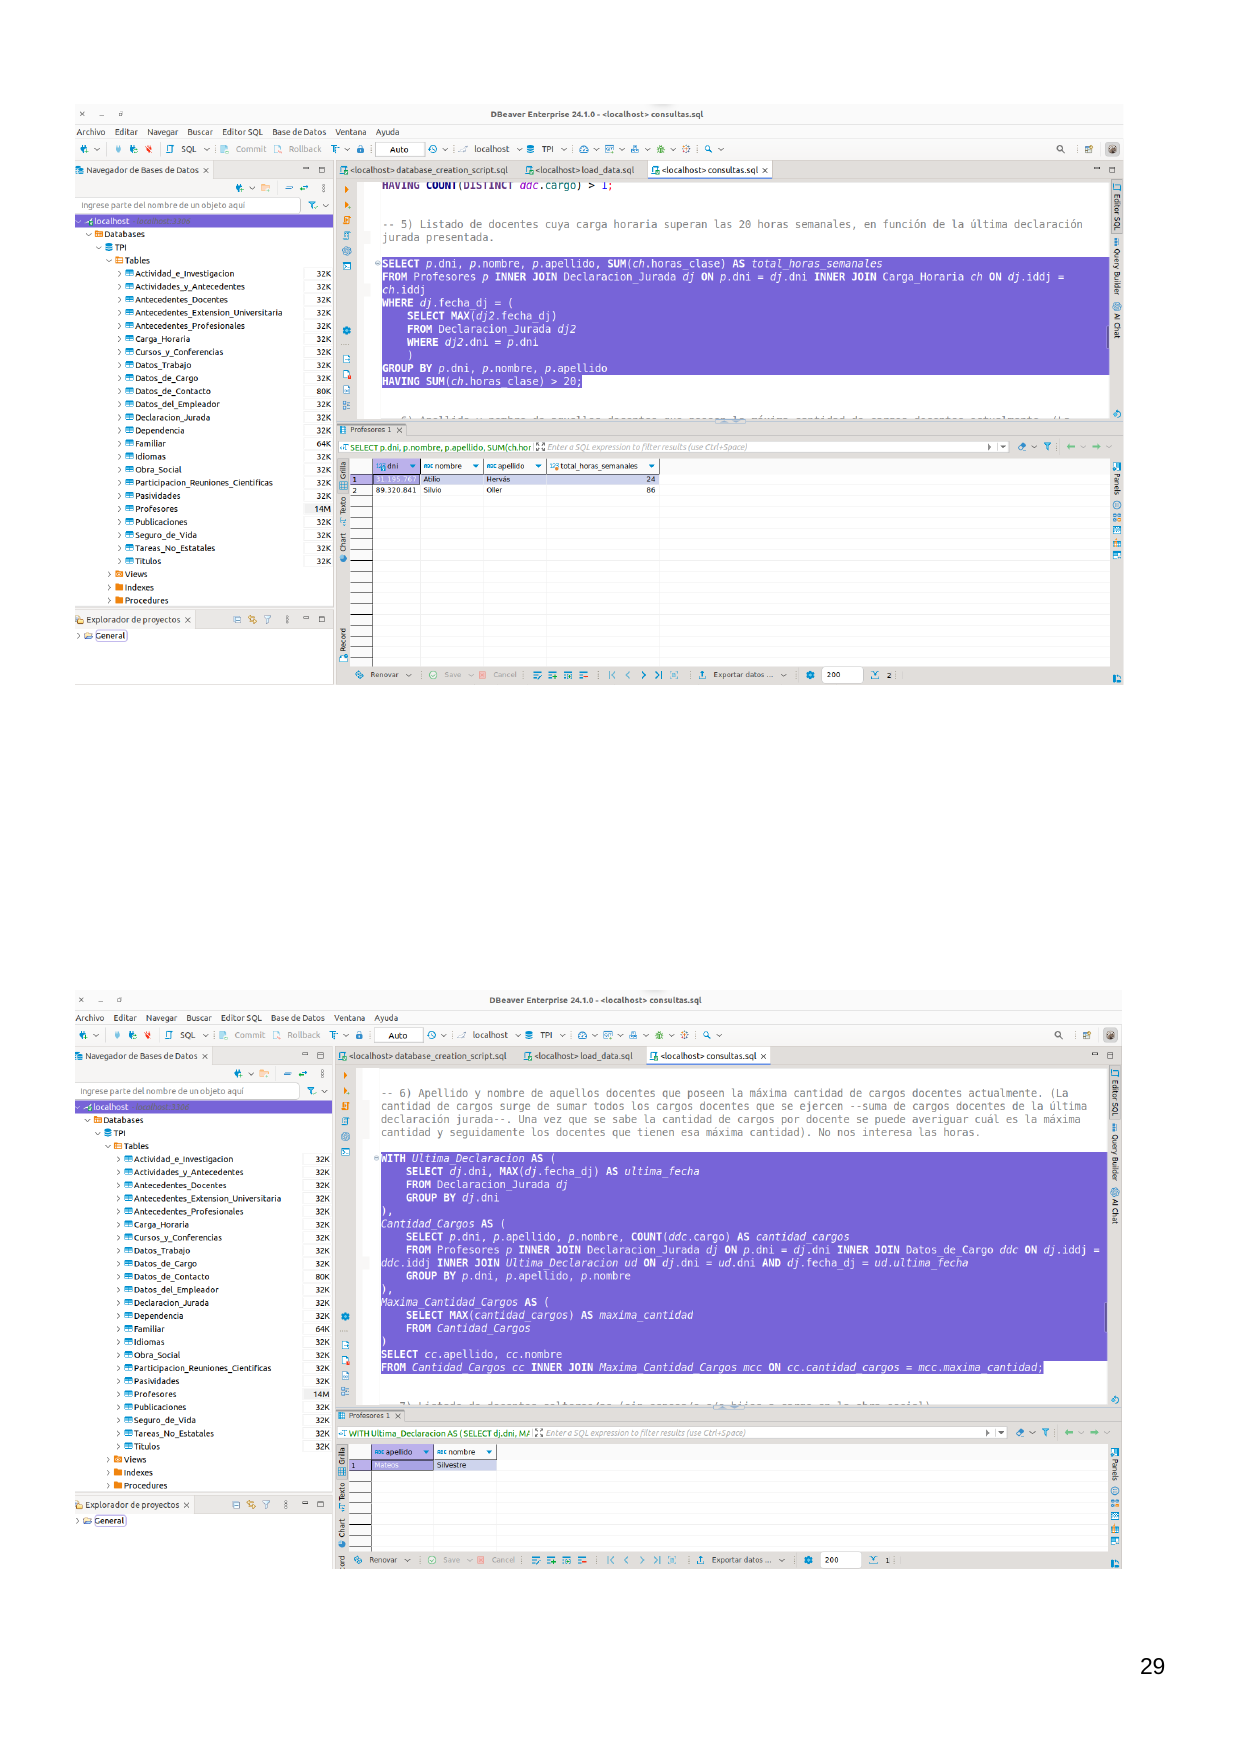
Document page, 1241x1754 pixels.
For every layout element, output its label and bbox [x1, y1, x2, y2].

picture [75, 990, 1122, 1569]
picture [75, 104, 1124, 685]
